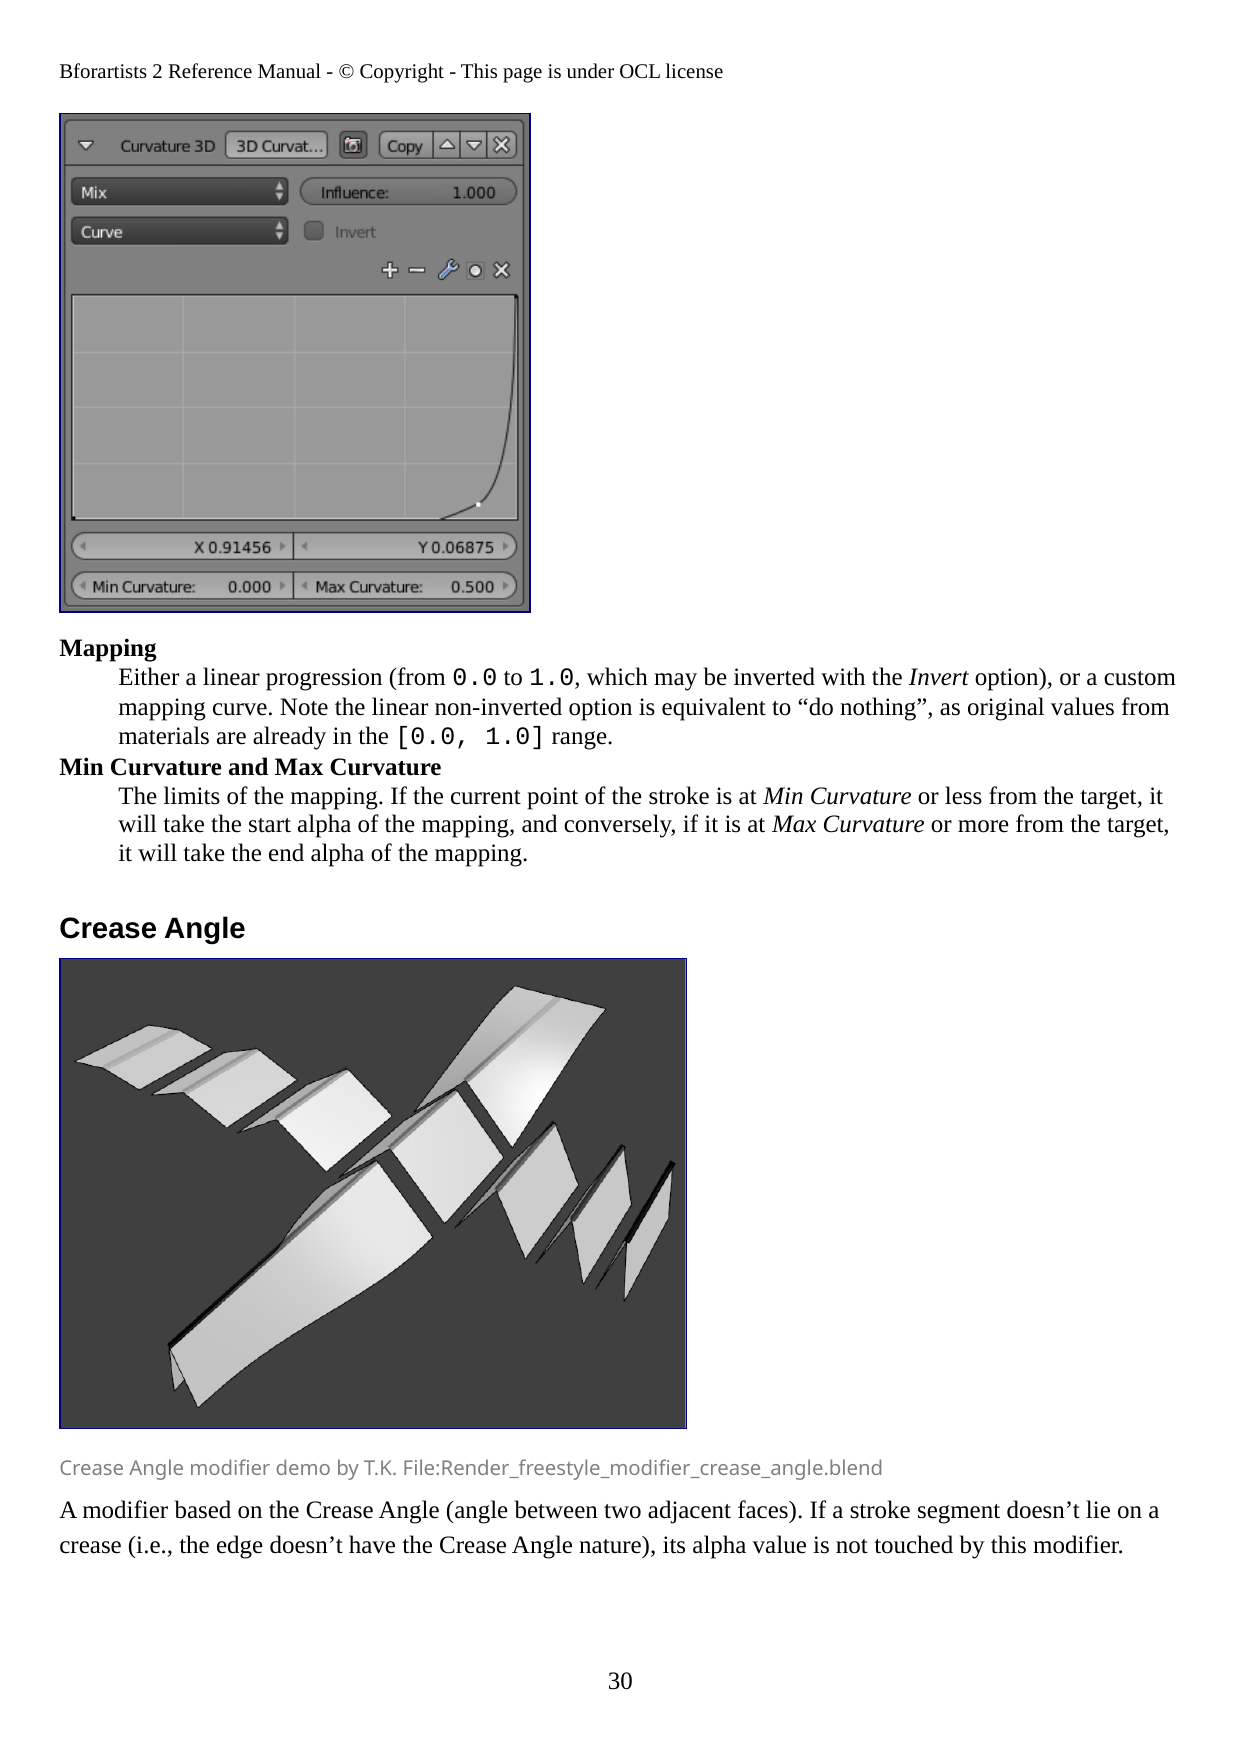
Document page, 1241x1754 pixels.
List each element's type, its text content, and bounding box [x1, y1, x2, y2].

list Either a linear progression (from 0.0 to 1.0, which may be inverted with the Invert option), or a custom mapping curve. Note the linear non-inverted option is equivalent to “do nothing”, as original values from materials are already in the [0.0, 1.0] range. [118, 662, 1181, 752]
subtitle Min Curvature and Max Curvature [59, 752, 1181, 781]
text Crease Angle modifier demo by T.K. File:Render_freestyle_modifier_crease_angle.blend [59, 1449, 1181, 1481]
subtitle Mapping [59, 633, 1181, 662]
picture [61, 959, 686, 1428]
subtitle Crease Angle [59, 911, 1181, 945]
list The limits of the mapping. If the current point of the stroke is at Min Curvature or less from the target, it will take the start alpha of the mapping, and conversely, if it is at Max Curvature or more from the target, it will take the end alpha of the mapping. [118, 781, 1181, 867]
text A modifier based on the Crease Angle (angle between two adjacent faces). If a stroke segment doesn’t lie on a crease (i.e., the edge doesn’t have the Crease Angle nature), its alpha value is not touched by this modifier. [59, 1495, 1181, 1559]
picture [61, 114, 529, 611]
